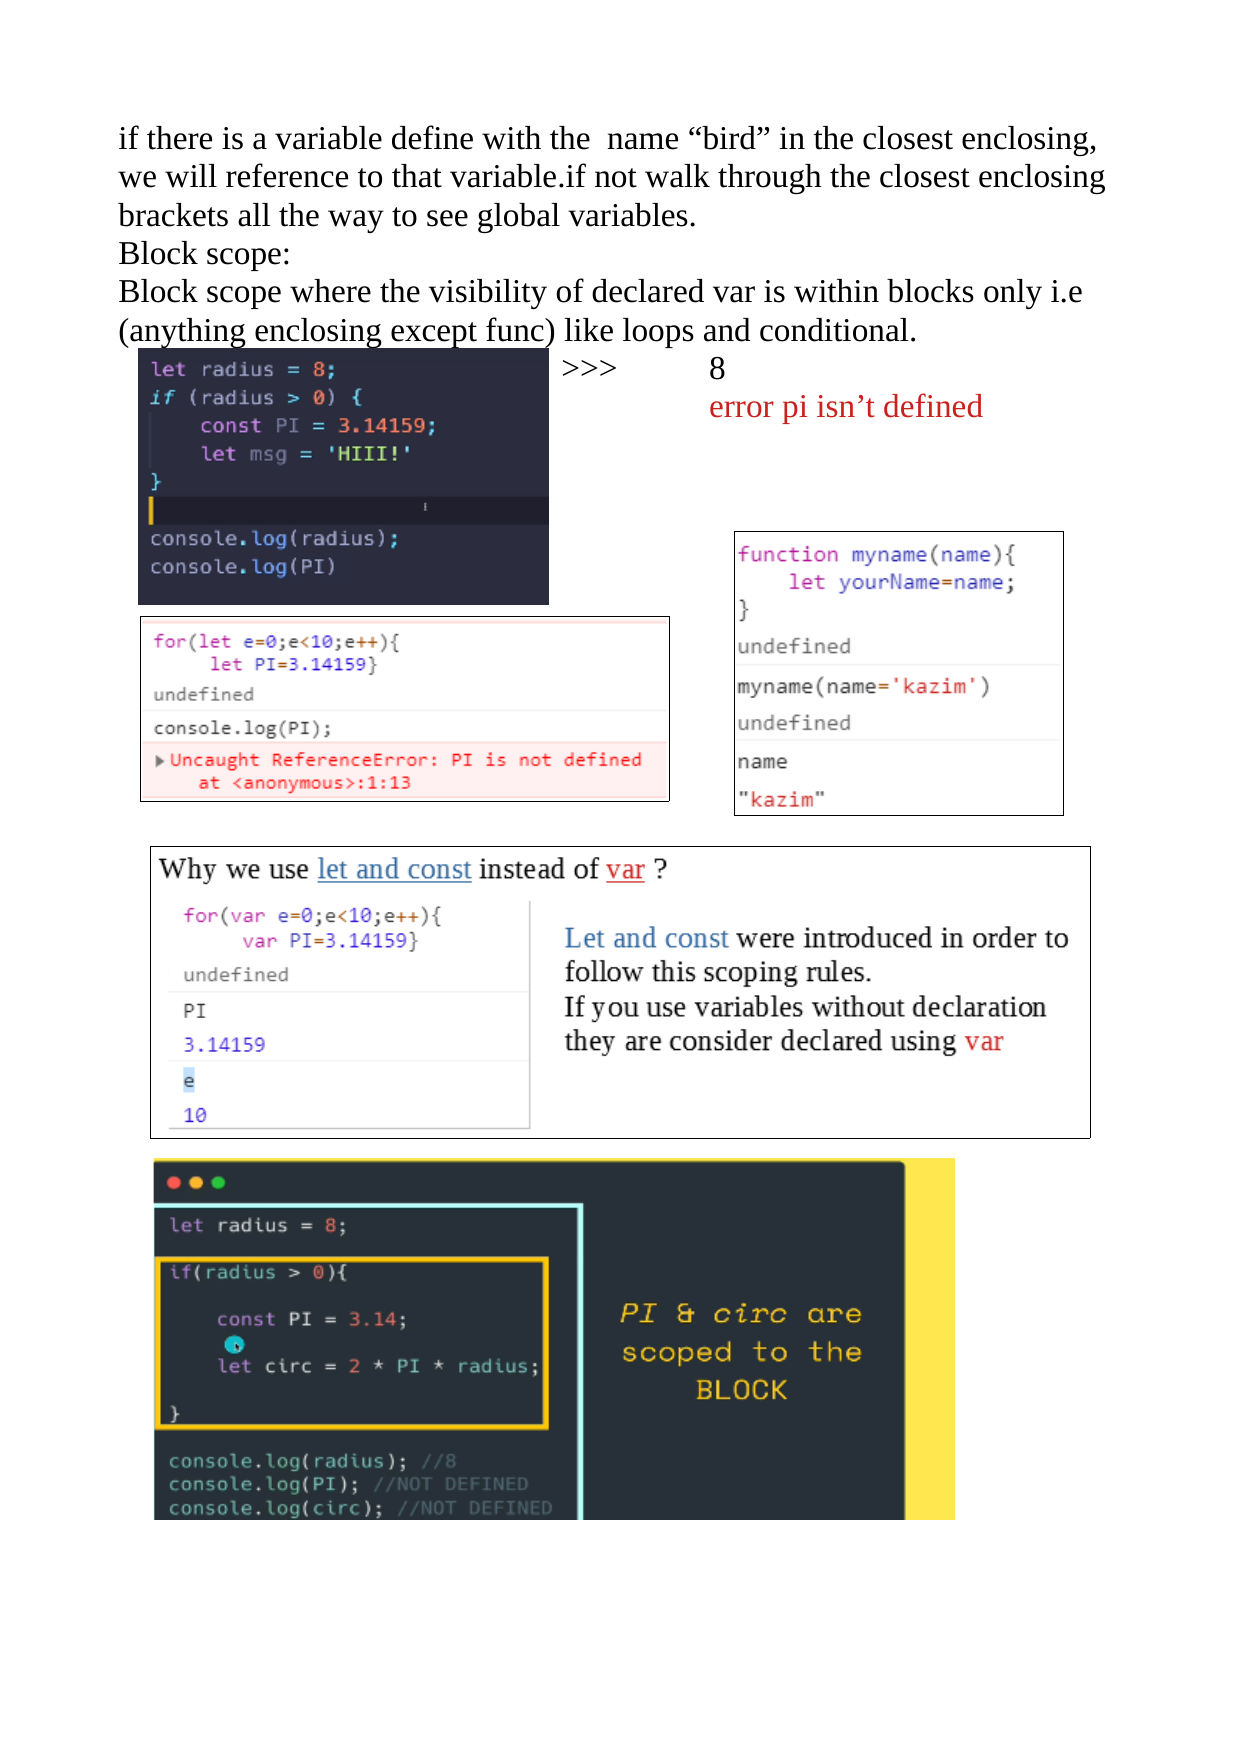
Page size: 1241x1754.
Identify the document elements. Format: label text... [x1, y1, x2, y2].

text >>> 8 [549, 348, 1122, 386]
picture [153, 1158, 956, 1520]
text Block scope: [118, 233, 1122, 271]
text [118, 348, 138, 386]
text [118, 386, 138, 425]
picture [152, 849, 1088, 1135]
picture [138, 348, 549, 605]
picture [736, 534, 1060, 813]
picture [142, 619, 667, 798]
text if there is a variable define with the name “bird” in the closest enclosing, we will reference to that variable.if not walk through the closest enclosing brackets all the way to see global variables. [118, 118, 1122, 233]
text Block scope where the visibility of declared var is within blocks only i.e (anything enclosing except func) like loops and conditional. [118, 271, 1122, 348]
text error pi isn’t defined [549, 386, 1122, 425]
